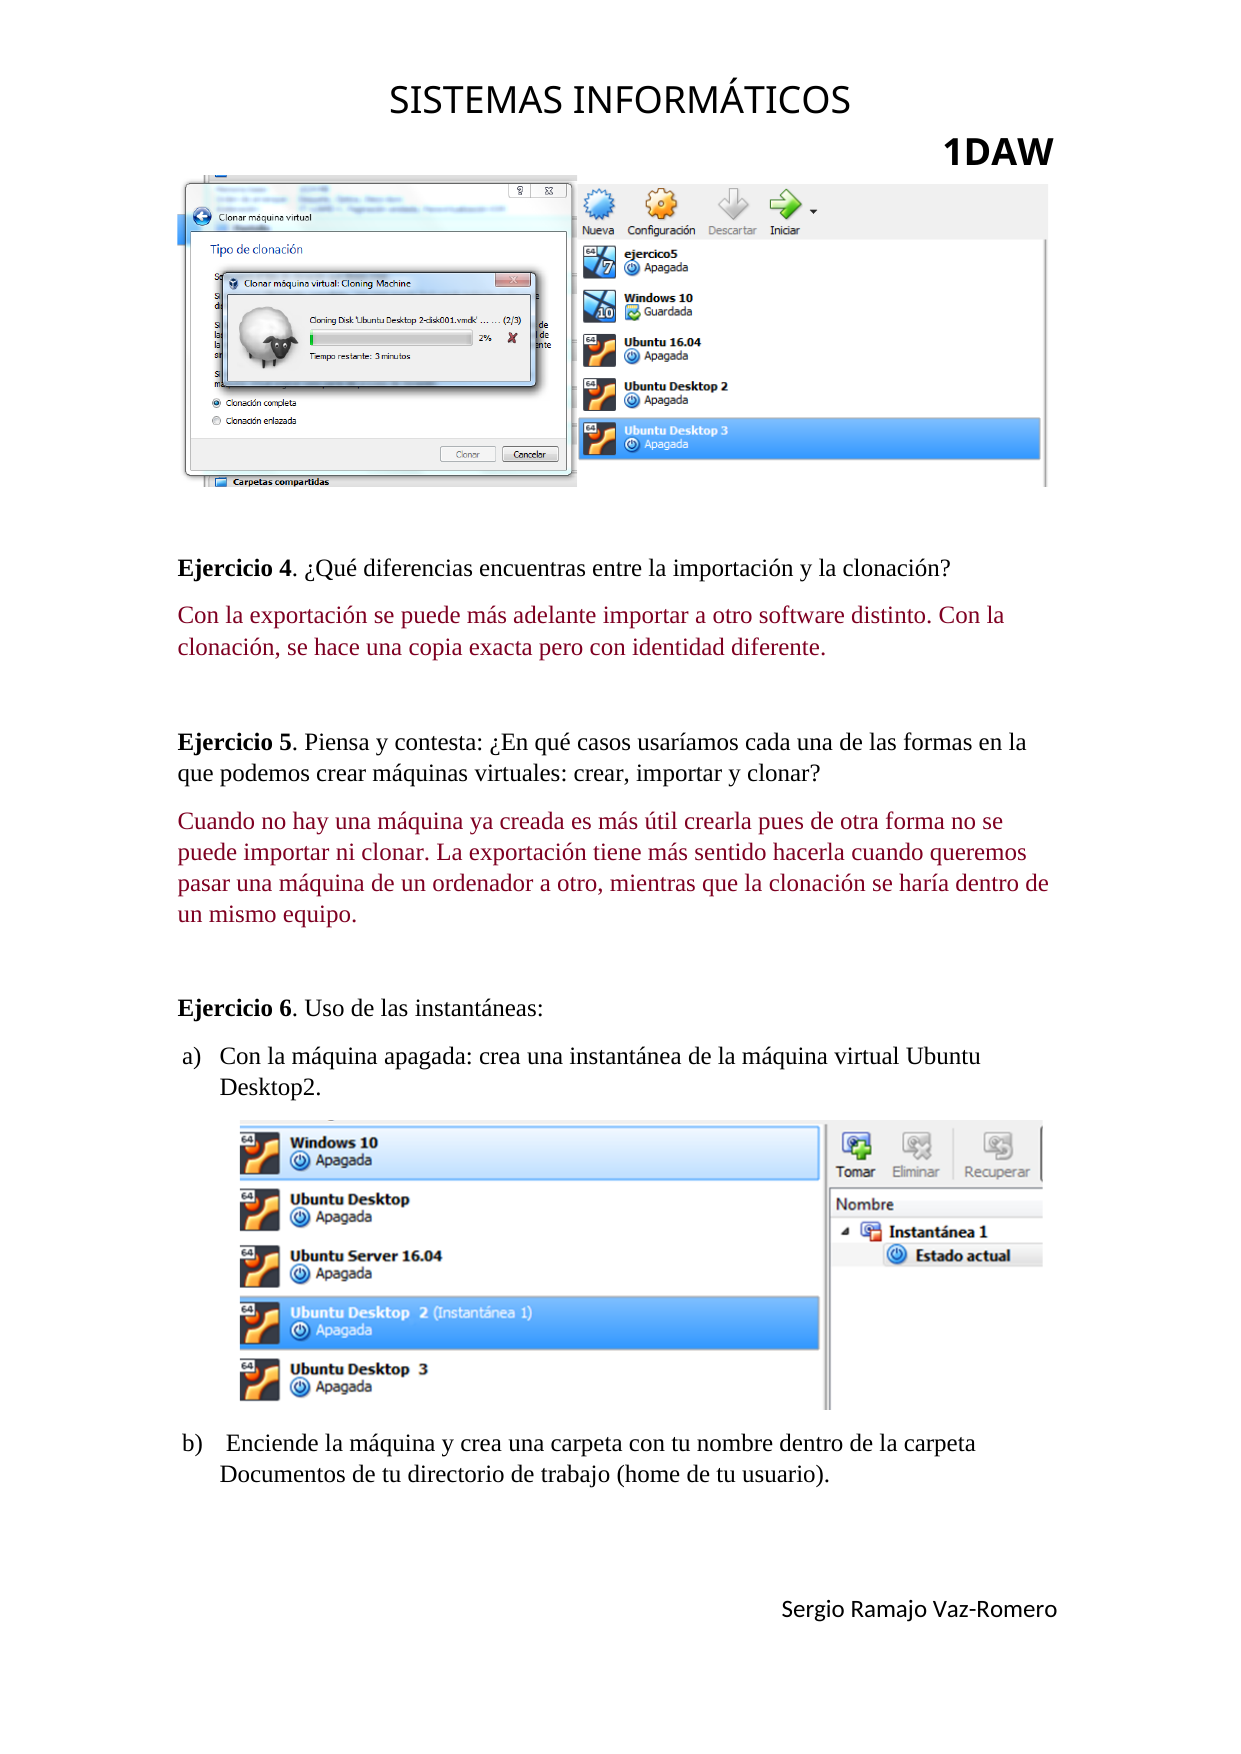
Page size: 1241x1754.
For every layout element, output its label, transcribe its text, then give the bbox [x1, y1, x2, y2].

text Con la exportación se puede más adelante importar a otro software distinto. Con la clonación, se hace una copia exacta pero con identidad diferente. [177, 601, 1063, 660]
list Con la máquina apagada: crea una instantánea de la máquina virtual Ubuntu Desktop2. [182, 1041, 1063, 1101]
text Ejercicio 4. ¿Qué diferencias encuentras entre la importación y la clonación? [177, 553, 1063, 582]
picture [177, 175, 1049, 487]
picture [239, 1120, 1043, 1410]
text Cuando no hay una máquina ya creada es más útil crearla pues de otra forma no se puede importar ni clonar. La exportación tiene más sentido hacerla cuando queremos pasar una máquina de un ordenador a otro, mientras que la clonación se haría dentro de un mismo equipo. [177, 806, 1063, 928]
text Ejercicio 6. Uso de las instantáneas: [177, 993, 1063, 1022]
text Ejercicio 5. Piensa y contesta: ¿En qué casos usaríamos cada una de las formas en la que podemos crear máquinas virtuales: crear, importar y clonar? [177, 727, 1063, 787]
list Enciende la máquina y crea una carpeta con tu nombre dentro de la carpeta Documentos de tu directorio de trabajo (home de tu usuario). [182, 1428, 1063, 1488]
